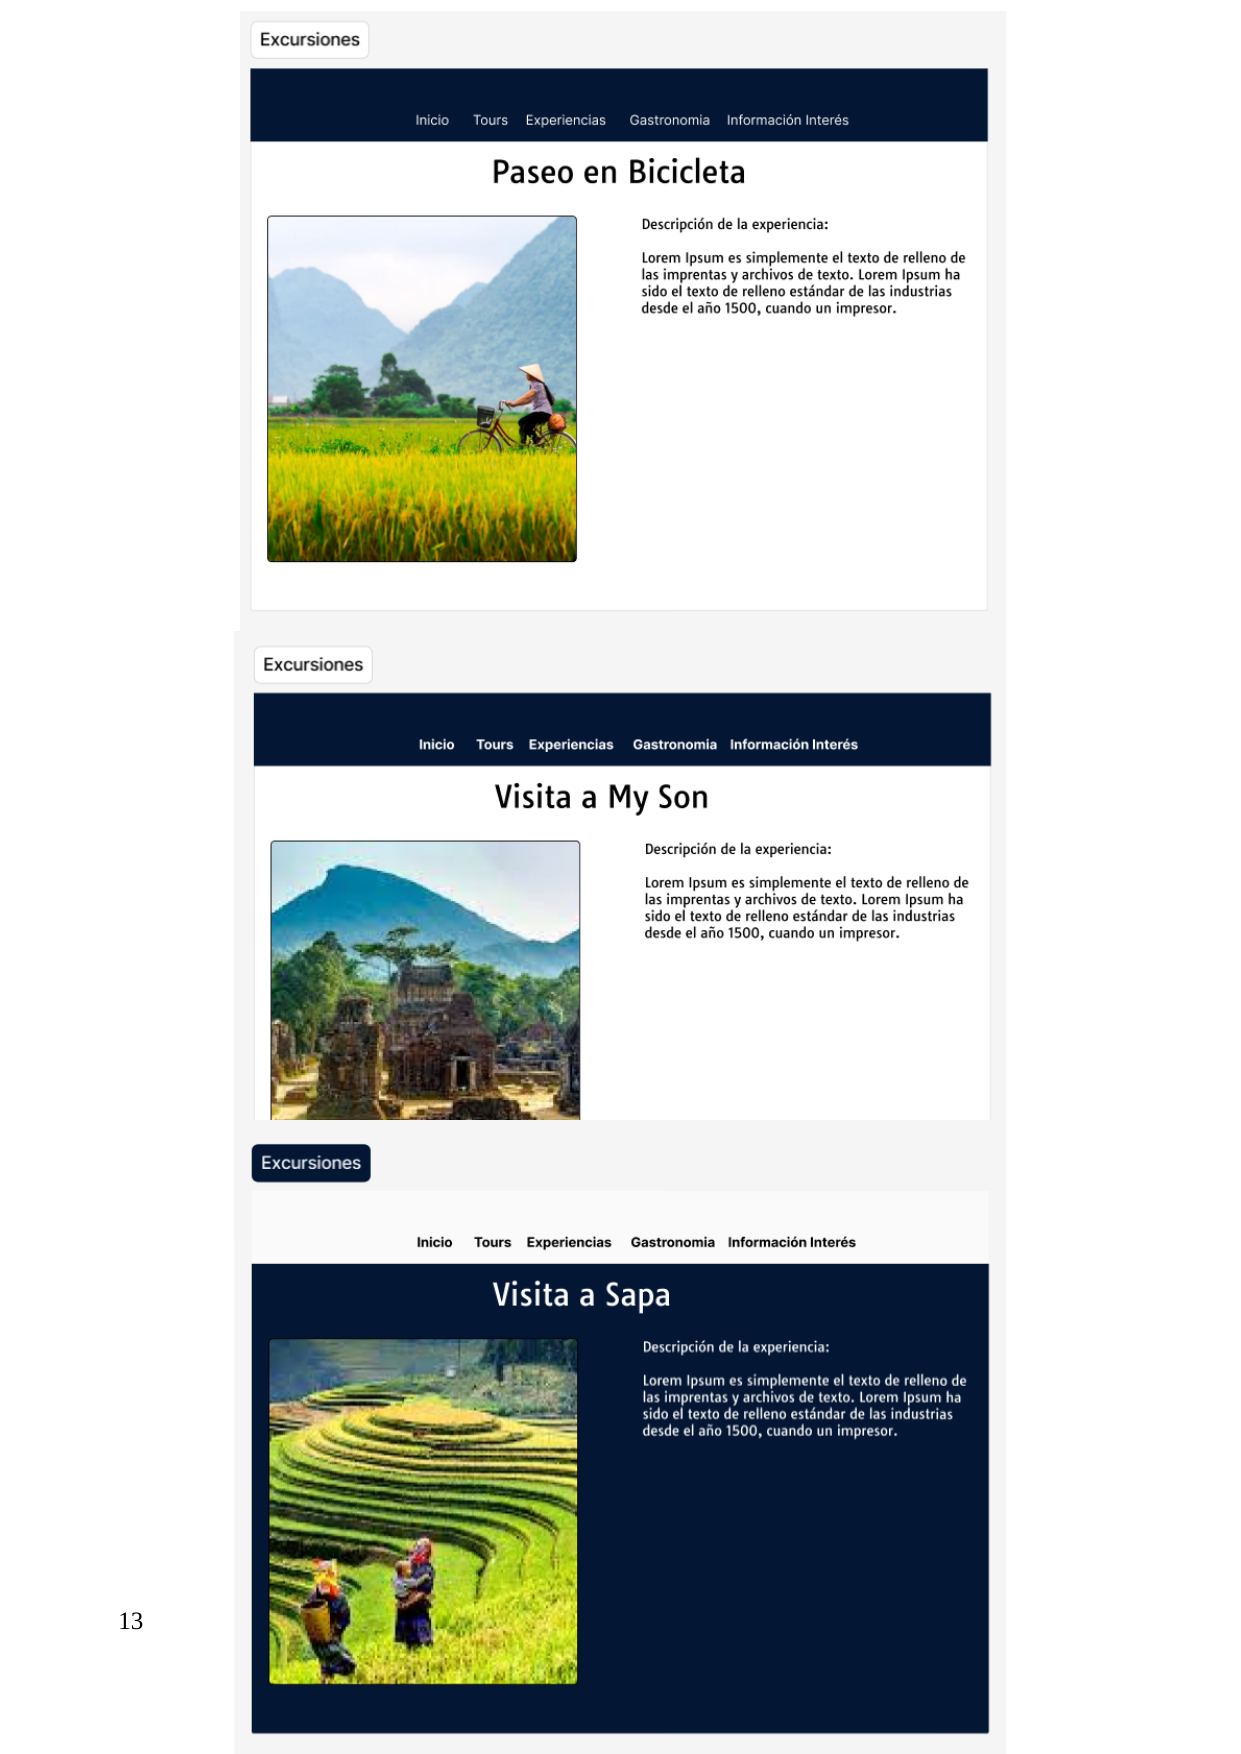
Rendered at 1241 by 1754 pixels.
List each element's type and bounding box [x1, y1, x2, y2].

picture [233, 11, 1007, 1754]
